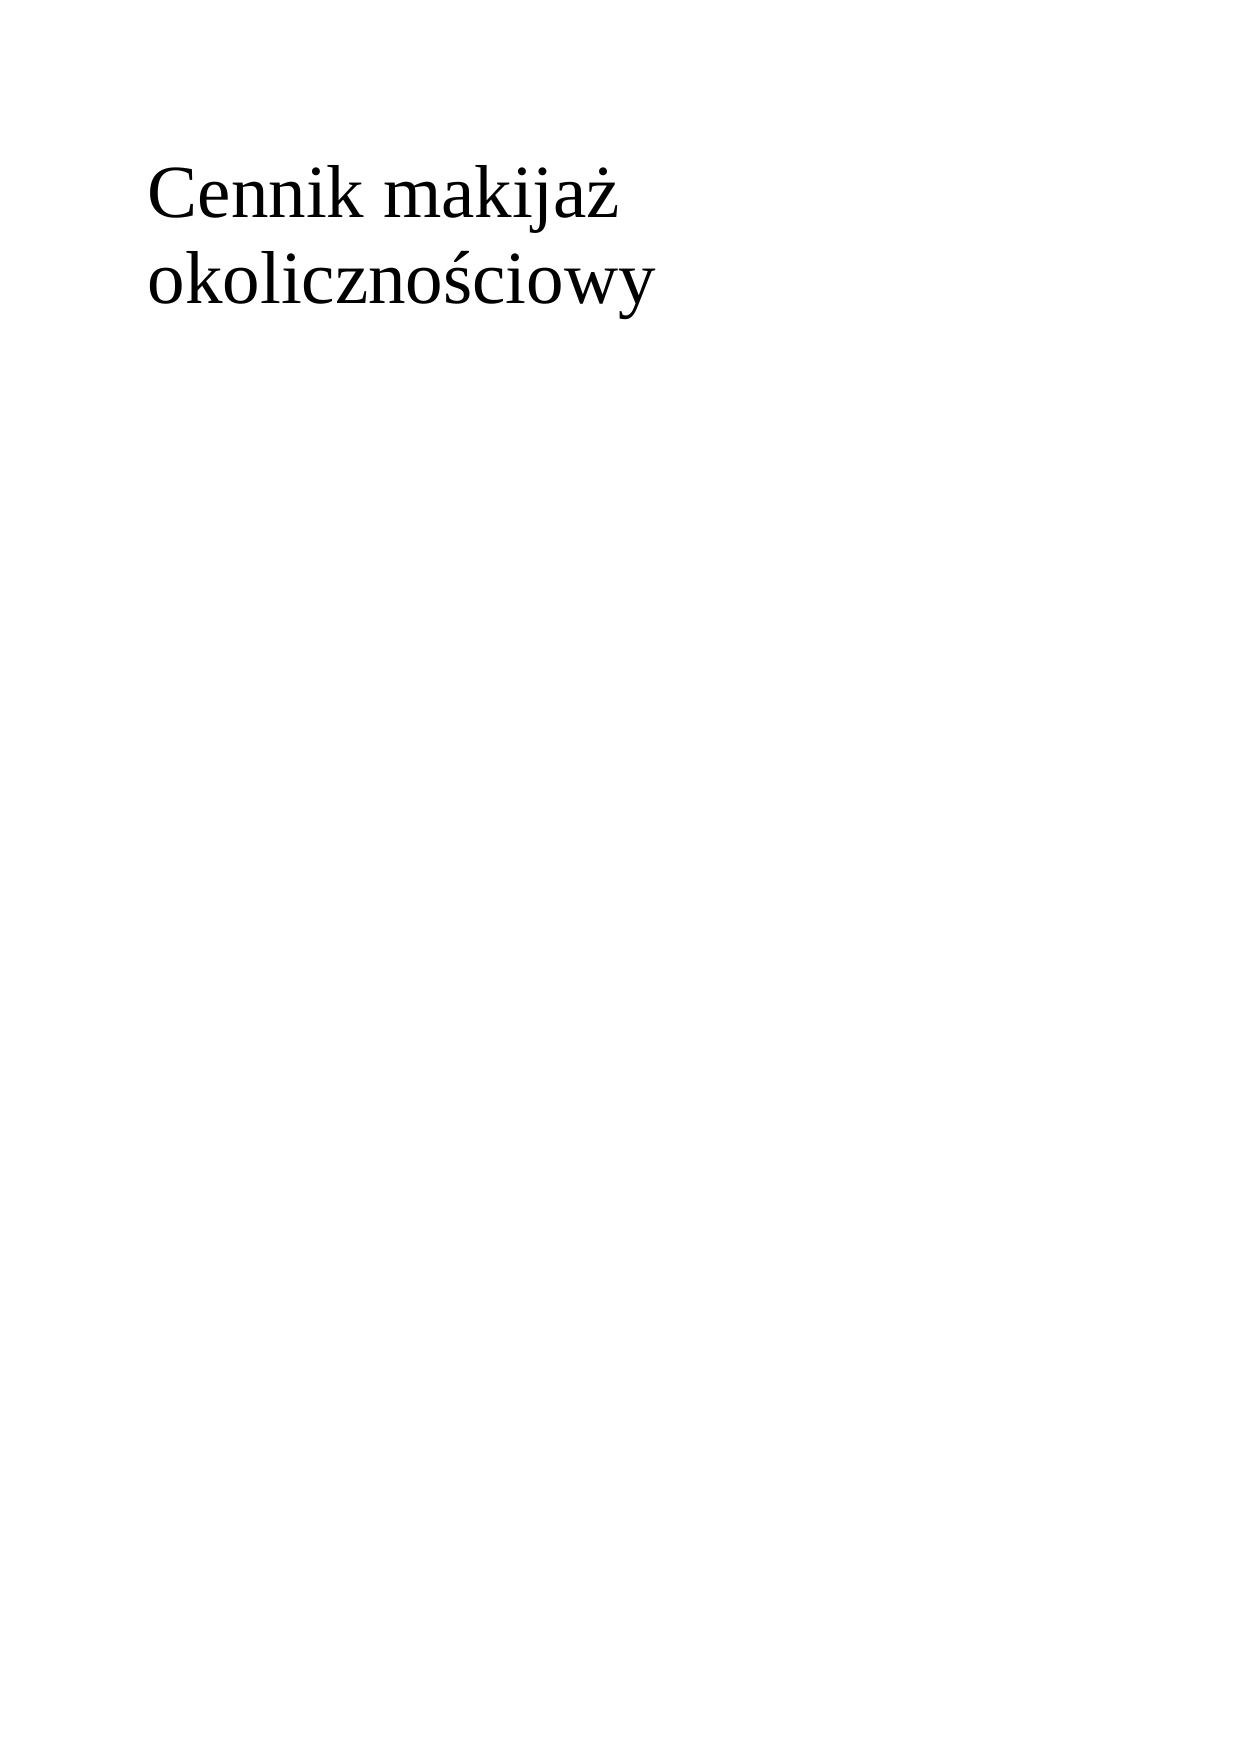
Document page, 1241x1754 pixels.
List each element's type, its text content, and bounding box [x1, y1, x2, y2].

text Cennik makijaż okolicznościowy [148, 148, 1093, 1606]
